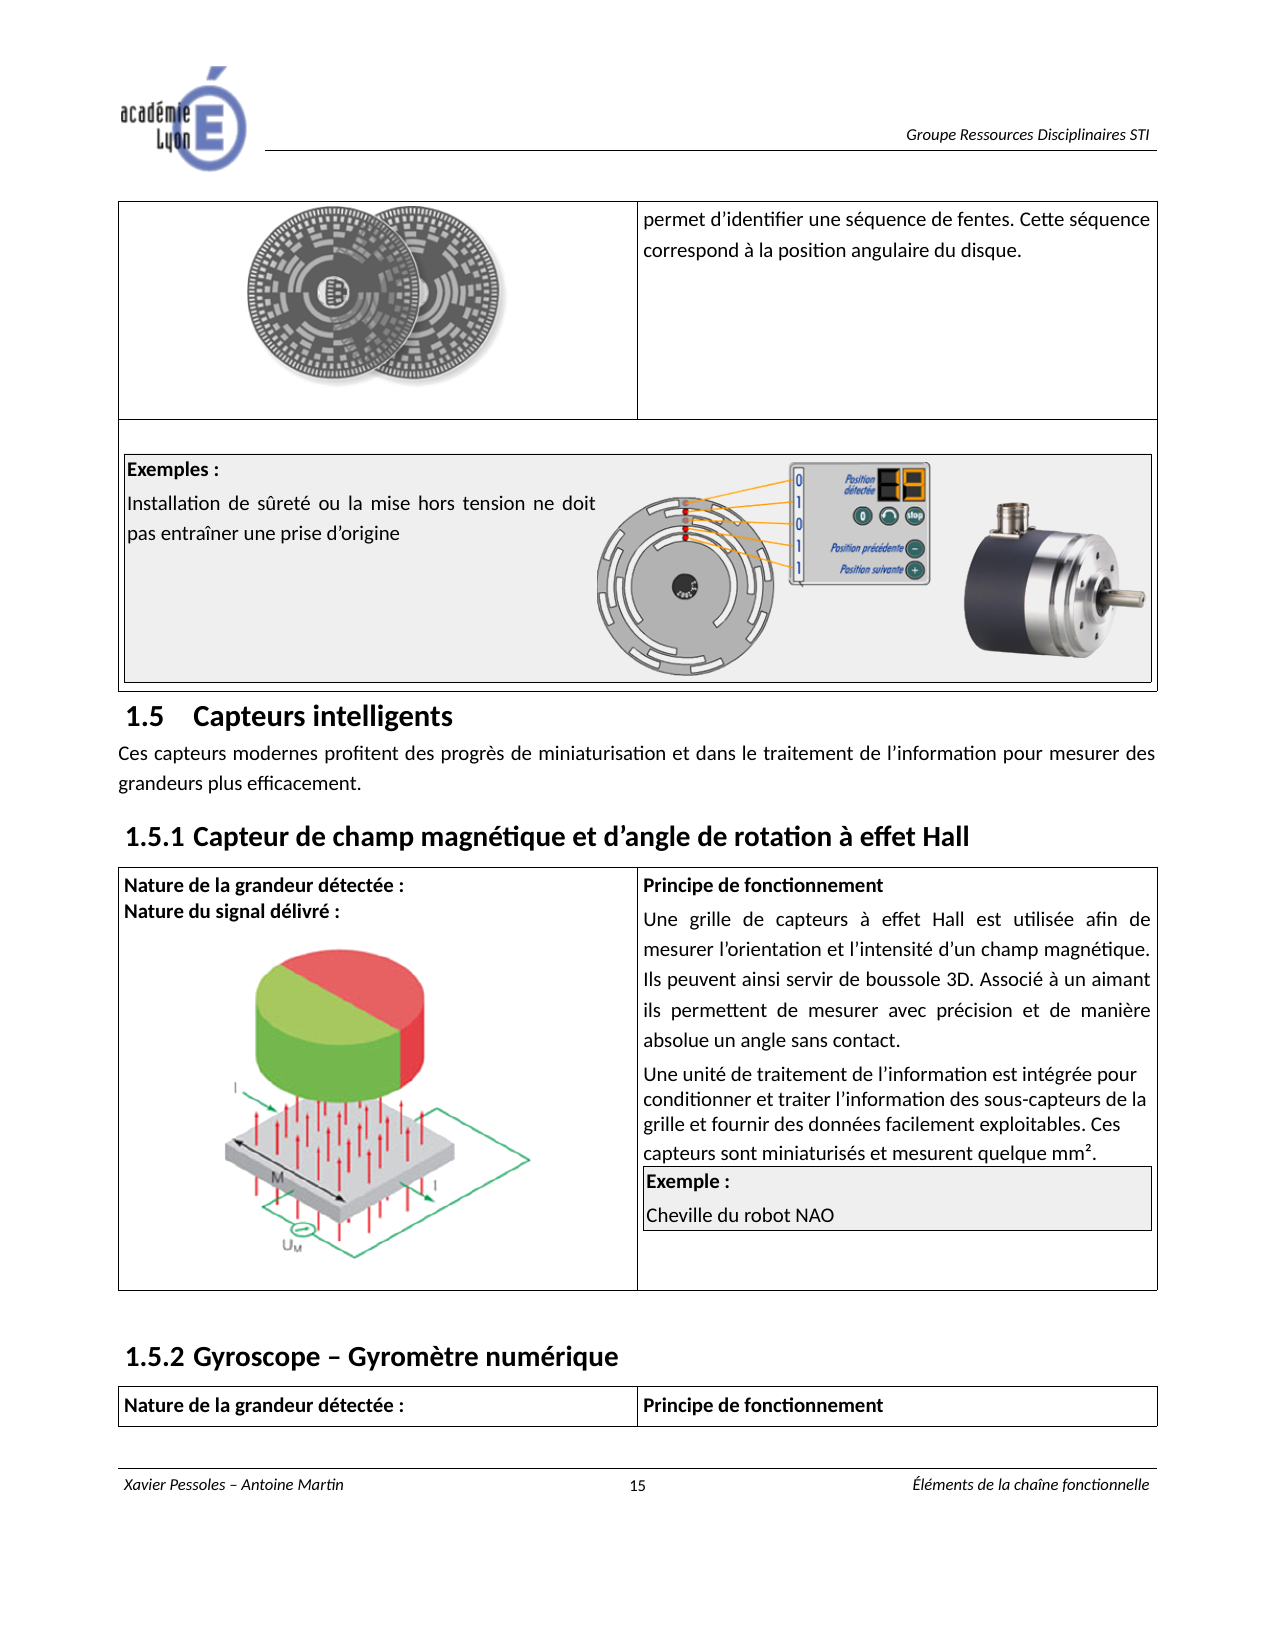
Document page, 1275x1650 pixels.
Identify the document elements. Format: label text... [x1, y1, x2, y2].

picture [247, 206, 508, 388]
picture [224, 948, 531, 1259]
picture [597, 462, 1146, 676]
table_header Principe de fonctionnement Une grille de capteurs à effet Hall est utilisée afin de mesurer l’orientation et l’intensité d’un champ magnétique. Ils peuvent ainsi servir de boussole 3D. Associé à un aimant ils permettent de mesurer avec précision et de manière absolue un angle sans contact. Une unité de traitement de l’information est intégrée pour conditionner et traiter l’information des sous-capteurs de la grille et fournir des données facilement exploitables. Ces capteurs sont miniaturisés et mesurent quelque mm². Exemple : Cheville du robot NAO [638, 868, 1157, 1290]
subtitle Capteurs intelligents [118, 697, 1157, 734]
table_header Nature de la grandeur détectée : Nature du signal délivré : [119, 868, 637, 1290]
table_header Principe de fonctionnement [638, 1387, 1157, 1426]
table_header Nature de la grandeur détectée : [119, 1387, 637, 1426]
subtitle Gyroscope – Gyromètre numérique [118, 1338, 1157, 1374]
table_cell Exemples : Installation de sûreté ou la mise hors tension ne doit pas entraîner une prise d’origine [119, 420, 1157, 691]
table_header permet d’identifier une séquence de fentes. Cette séquence correspond à la position angulaire du disque. [638, 202, 1157, 419]
subtitle Capteur de champ magnétique et d’angle de rotation à effet Hall [118, 818, 1157, 854]
picture [121, 66, 247, 173]
text Ces capteurs modernes profitent des progrès de miniaturisation et dans le traitement de l’information pour mesurer des grandeurs plus efficacement. [118, 740, 1157, 796]
table_header [119, 202, 637, 419]
